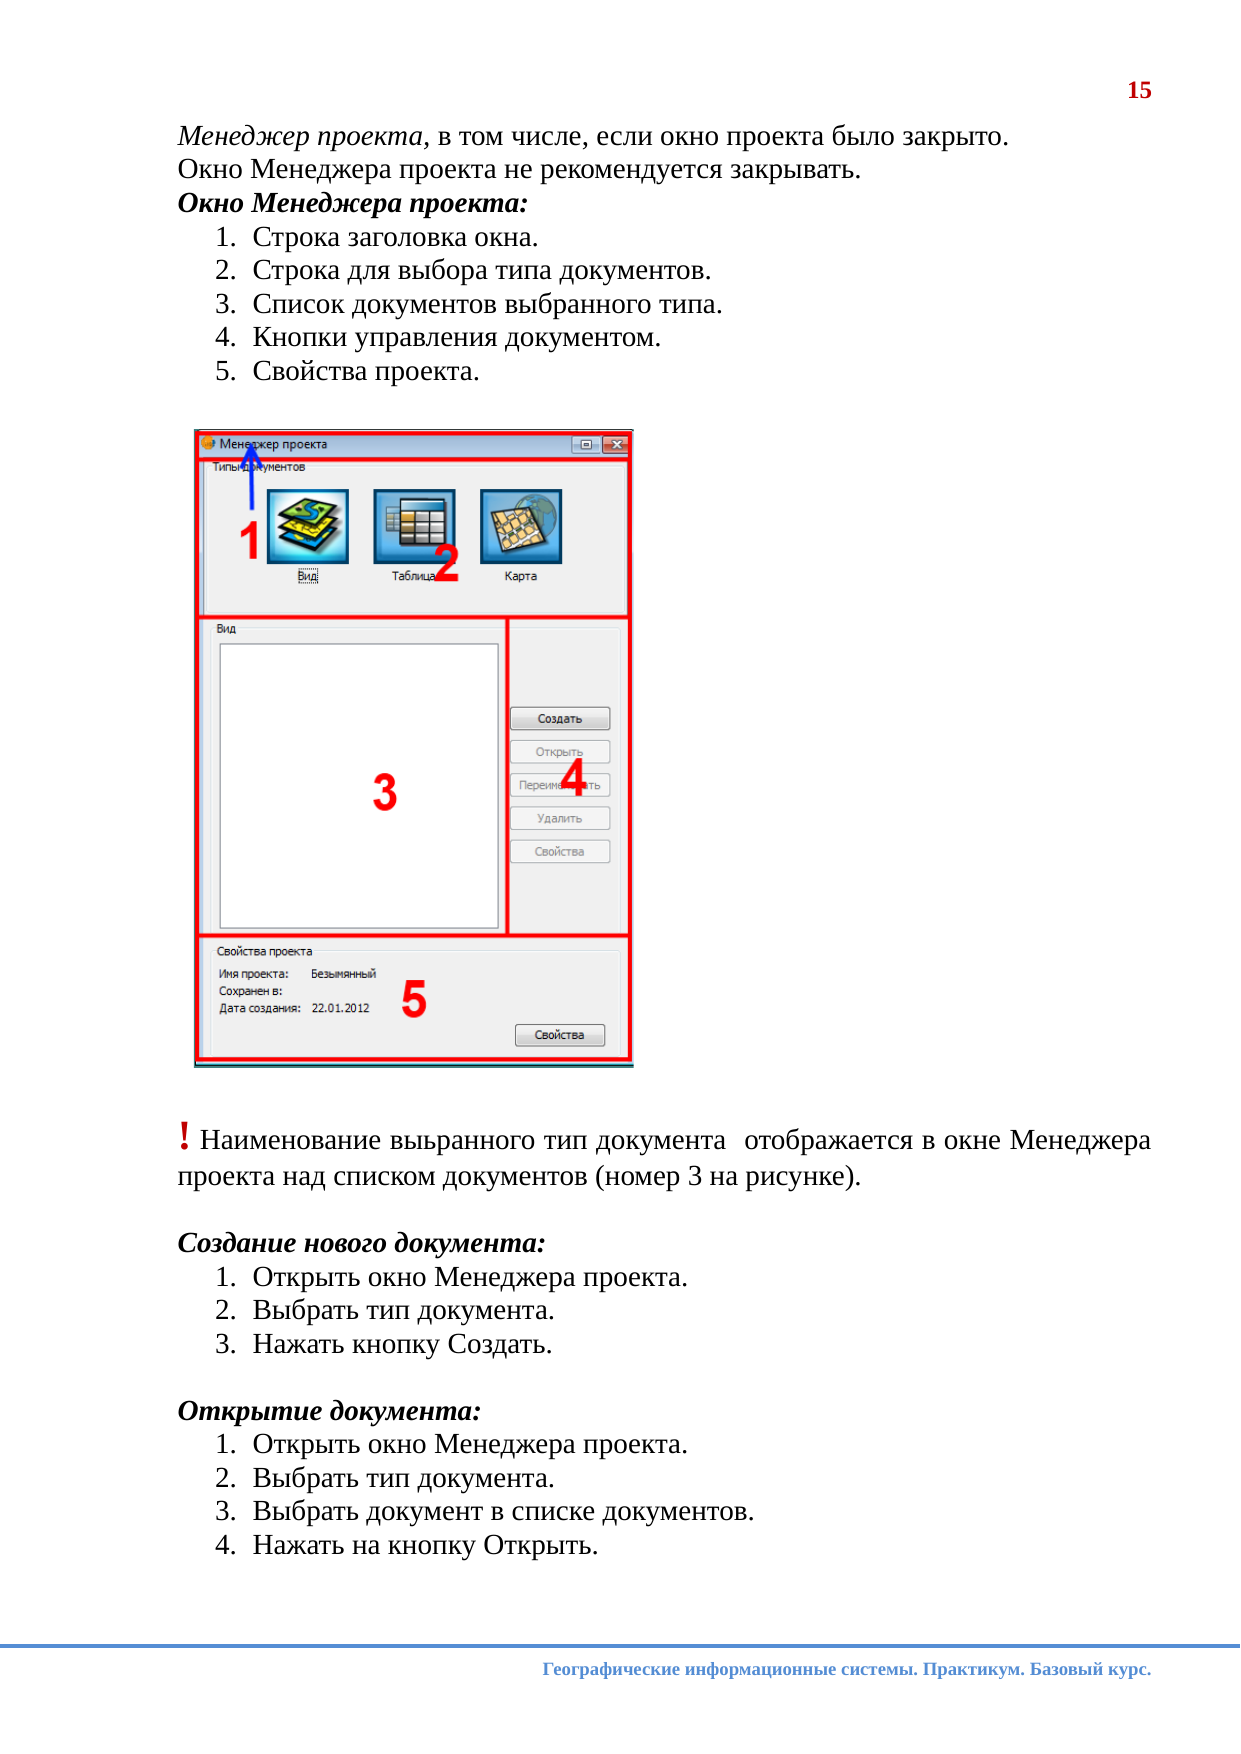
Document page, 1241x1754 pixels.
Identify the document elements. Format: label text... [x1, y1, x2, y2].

picture [193, 429, 634, 1068]
list Свойства проекта. [215, 353, 1152, 386]
text Создание нового документа: [177, 1225, 1152, 1259]
text ! Наименование выьранного тип документа отображается в окне Менеджера проекта над списком документов (номер 3 на рисунке). [177, 1110, 1152, 1192]
list Выбрать документ в списке документов. [215, 1493, 1152, 1527]
list Строка заголовка окна. [215, 219, 1152, 252]
list Выбрать тип документа. [215, 1292, 1152, 1326]
list Список документов выбранного типа. [215, 286, 1152, 319]
list Нажать кнопку Создать. [215, 1326, 1152, 1359]
list Открыть окно Менеджера проекта. [215, 1426, 1152, 1460]
list Открыть окно Менеджера проекта. [215, 1259, 1152, 1292]
list Нажать на кнопку Открыть. [215, 1527, 1152, 1561]
text Менеджер проекта, в том числе, если окно проекта было закрыто. [177, 118, 1152, 152]
text Окно Менеджера проекта: [177, 185, 1152, 219]
list Строка для выбора типа документов. [215, 252, 1152, 286]
text Окно Менеджера проекта не рекомендуется закрывать. [177, 152, 1152, 185]
text Открытие документа: [177, 1393, 1152, 1426]
list Кнопки управления документом. [215, 319, 1152, 353]
list Выбрать тип документа. [215, 1460, 1152, 1493]
